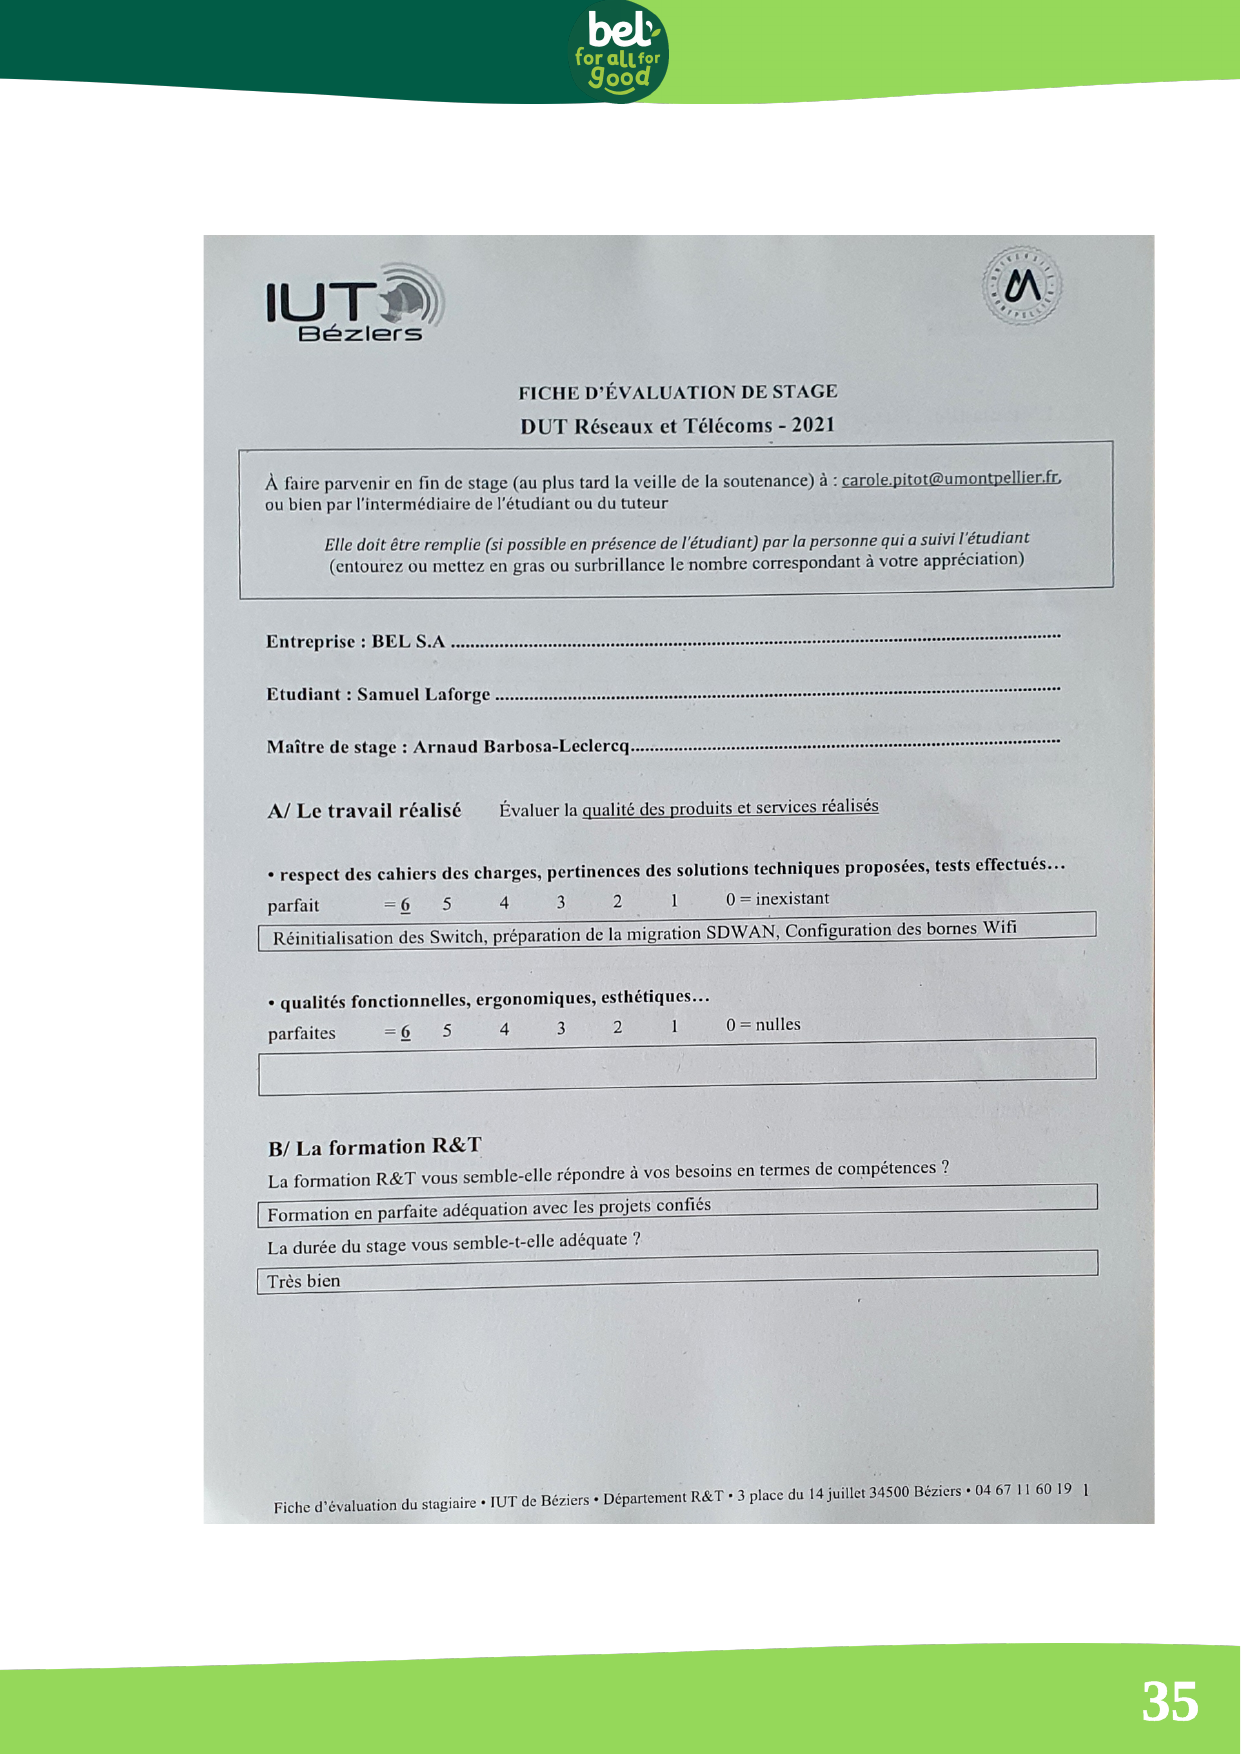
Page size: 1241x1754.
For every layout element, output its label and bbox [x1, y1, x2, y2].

picture [203, 235, 1155, 1524]
picture [0, 0, 1240, 104]
picture [0, 1643, 1241, 1754]
